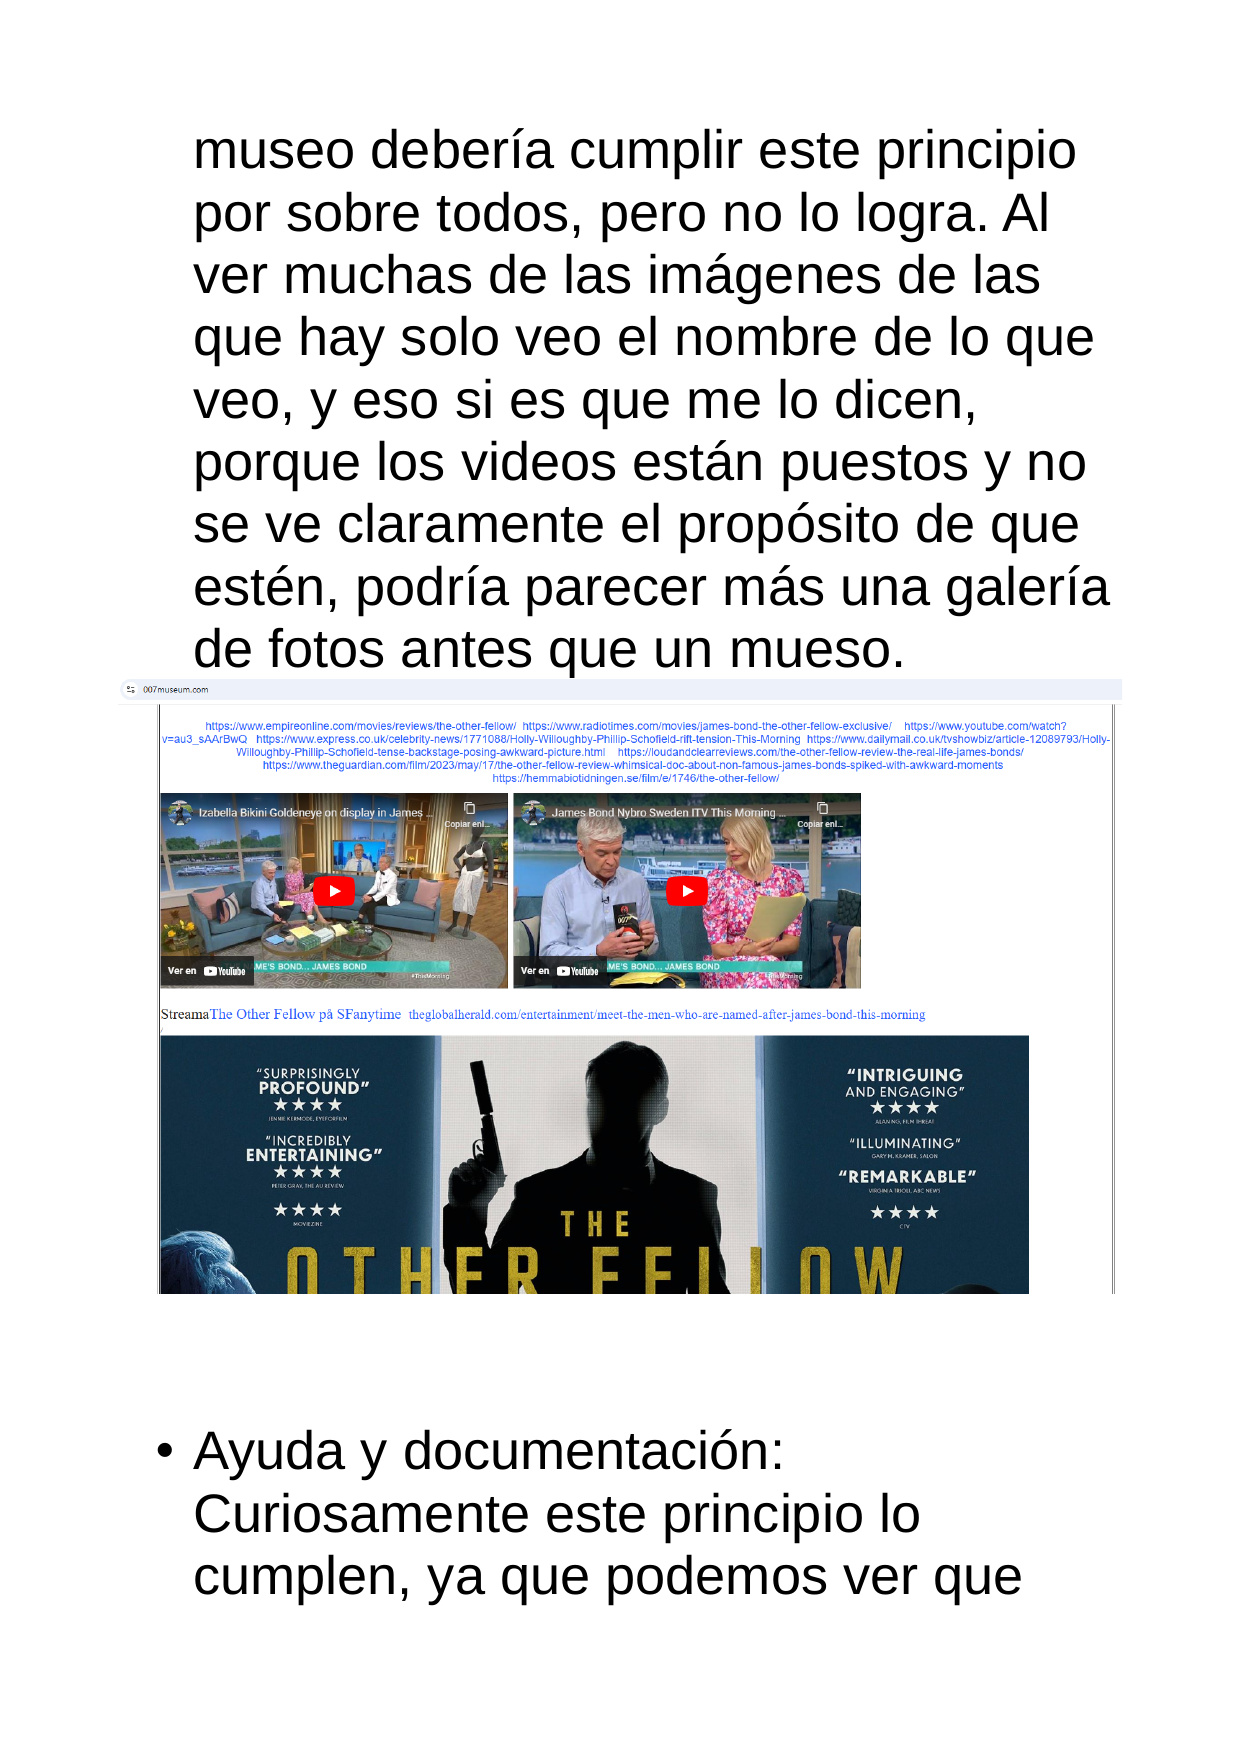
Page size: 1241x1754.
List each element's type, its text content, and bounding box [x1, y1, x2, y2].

list museo debería cumplir este principio por sobre todos, pero no lo logra. Al ver muchas de las imágenes de las que hay solo veo el nombre de lo que veo, y eso si es que me lo dicen, porque los videos están puestos y no se ve claramente el propósito de que estén, podría parecer más una galería de fotos antes que un mueso. [156, 118, 1122, 678]
picture [118, 678, 1123, 1294]
list Ayuda y documentación: Curiosamente este principio lo cumplen, ya que podemos ver que [156, 1419, 1122, 1606]
